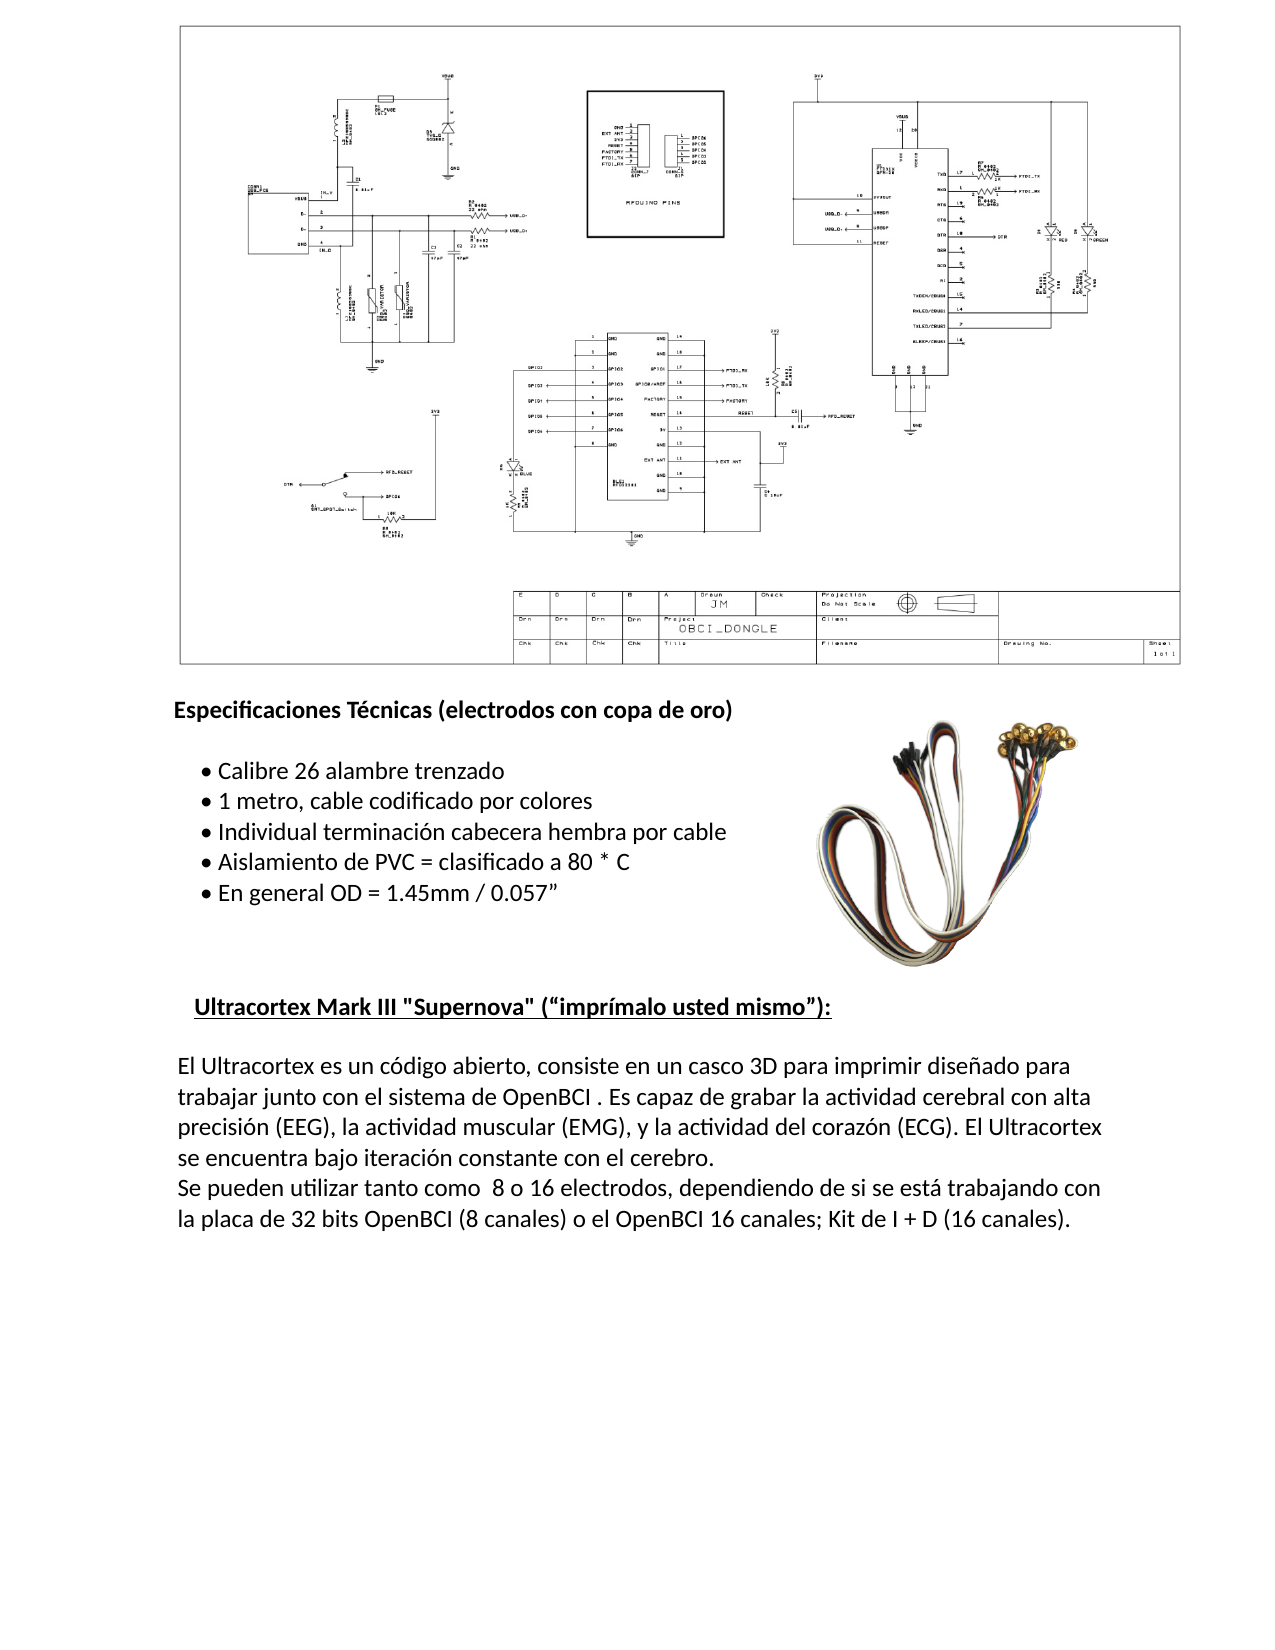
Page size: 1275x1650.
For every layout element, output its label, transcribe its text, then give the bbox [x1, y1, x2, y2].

text • En general OD = 1.45mm / 0.057” [177, 877, 837, 907]
text Se pueden utilizar tanto como 8 o 16 electrodos, dependiendo de si se está trabajando con la placa de 32 bits OpenBCI (8 canales) o el OpenBCI 16 canales; Kit de I + D (16 canales). [177, 1172, 1122, 1233]
text Especificaciones Técnicas (electrodos con copa de oro) [162, 694, 1122, 724]
text [1030, 816, 1122, 846]
text [1042, 755, 1122, 785]
text • Individual terminación cabecera hembra por cable [177, 816, 827, 846]
text • Aislamiento de PVC = clasificado a 80 * C [177, 846, 821, 877]
text [1011, 846, 1122, 877]
text • 1 metro, cable codificado por colores [177, 785, 919, 816]
text El Ultracortex es un código abierto, consiste en un casco 3D para imprimir diseñado para trabajar junto con el sistema de OpenBCI . Es capaz de grabar la actividad cerebral con alta precisión (EEG), la actividad muscular (EMG), y la actividad del corazón (ECG). El Ultracortex se encuentra bajo iteración constante con el cerebro. [177, 1050, 1122, 1172]
text • Calibre 26 alambre trenzado [177, 755, 908, 785]
text [990, 877, 1122, 907]
text [1037, 785, 1122, 816]
text Ultracortex Mark III "Supernova" (“imprímalo usted mismo”): [177, 992, 1122, 1022]
